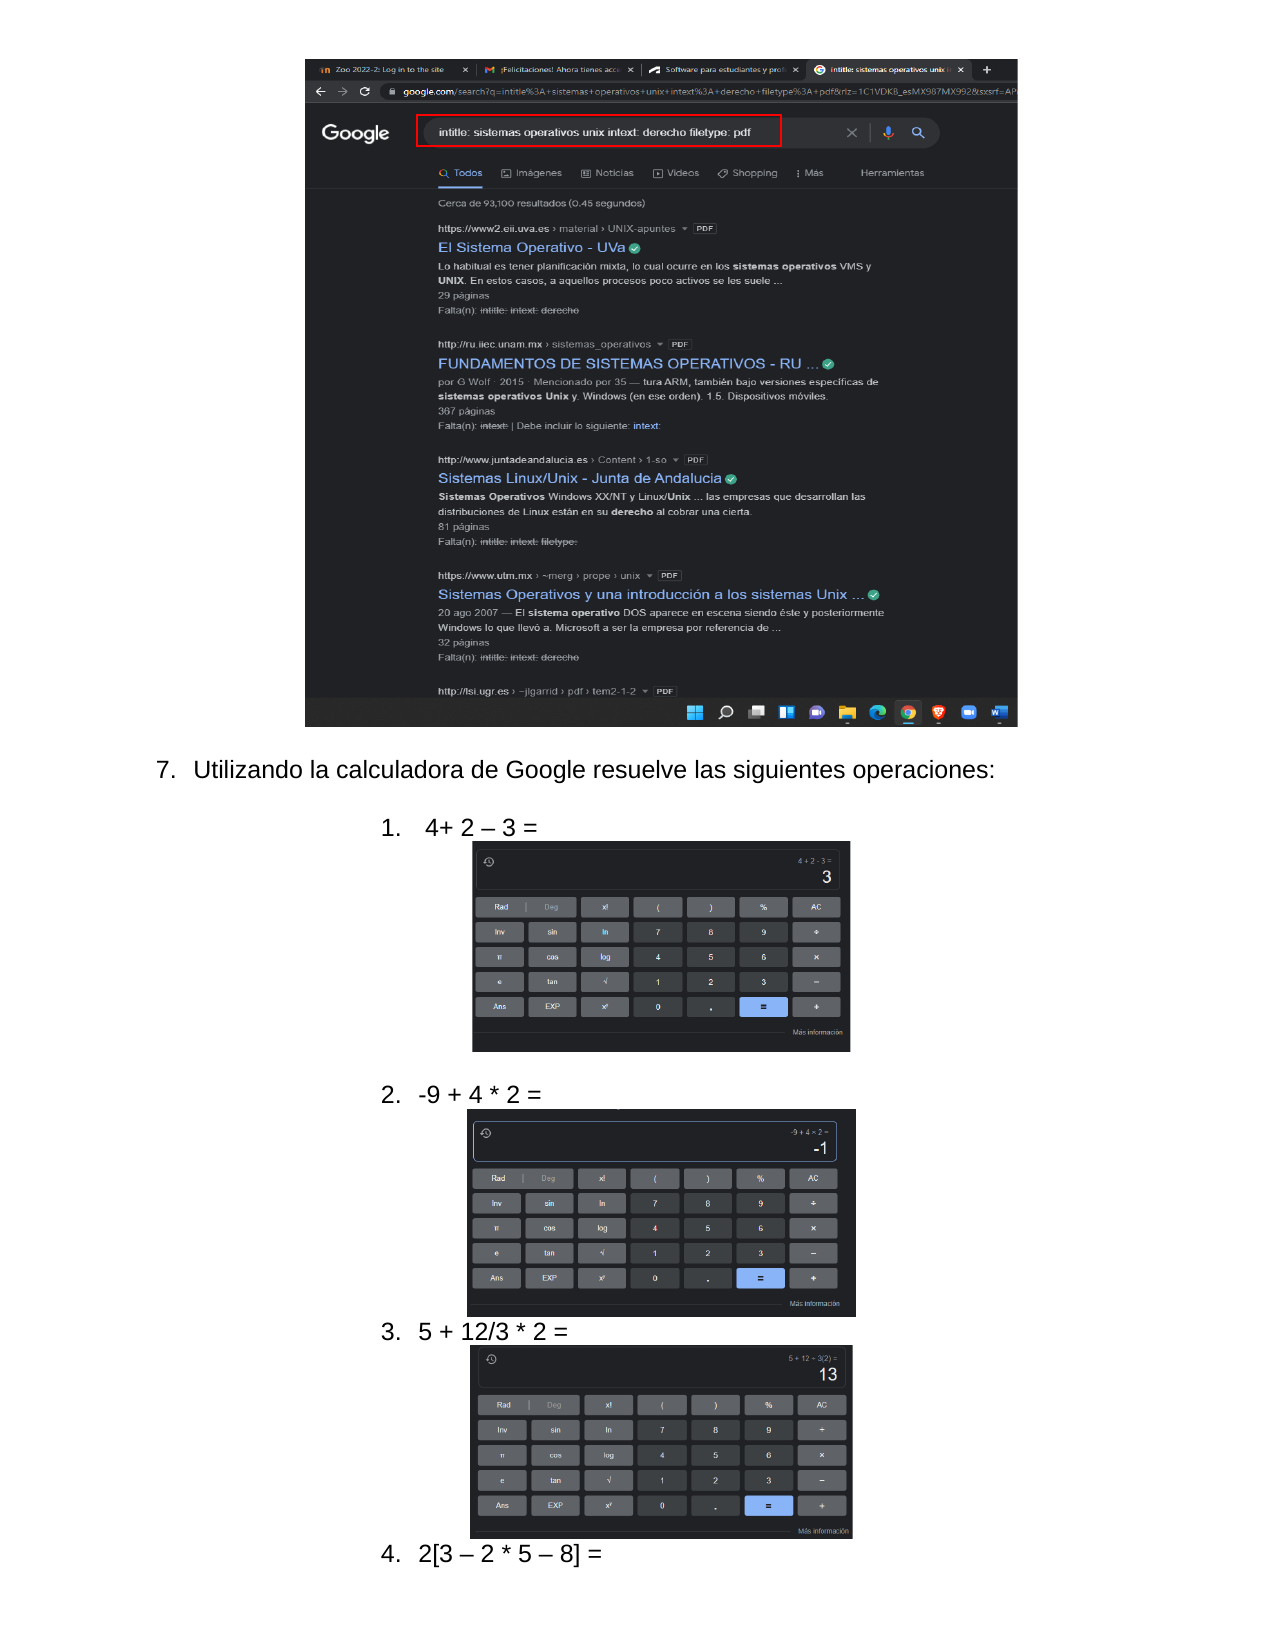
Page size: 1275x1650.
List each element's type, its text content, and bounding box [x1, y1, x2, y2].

list 2[3 – 2 * 5 – 8] = [381, 1539, 1205, 1567]
list -9 + 4 * 2 = [381, 1080, 1205, 1109]
list 5 + 12/3 * 2 = [381, 1316, 1205, 1345]
list Utilizando la calculadora de Google resuelve las siguientes operaciones: [156, 755, 1205, 784]
list 4+ 2 – 3 = [381, 813, 1205, 842]
